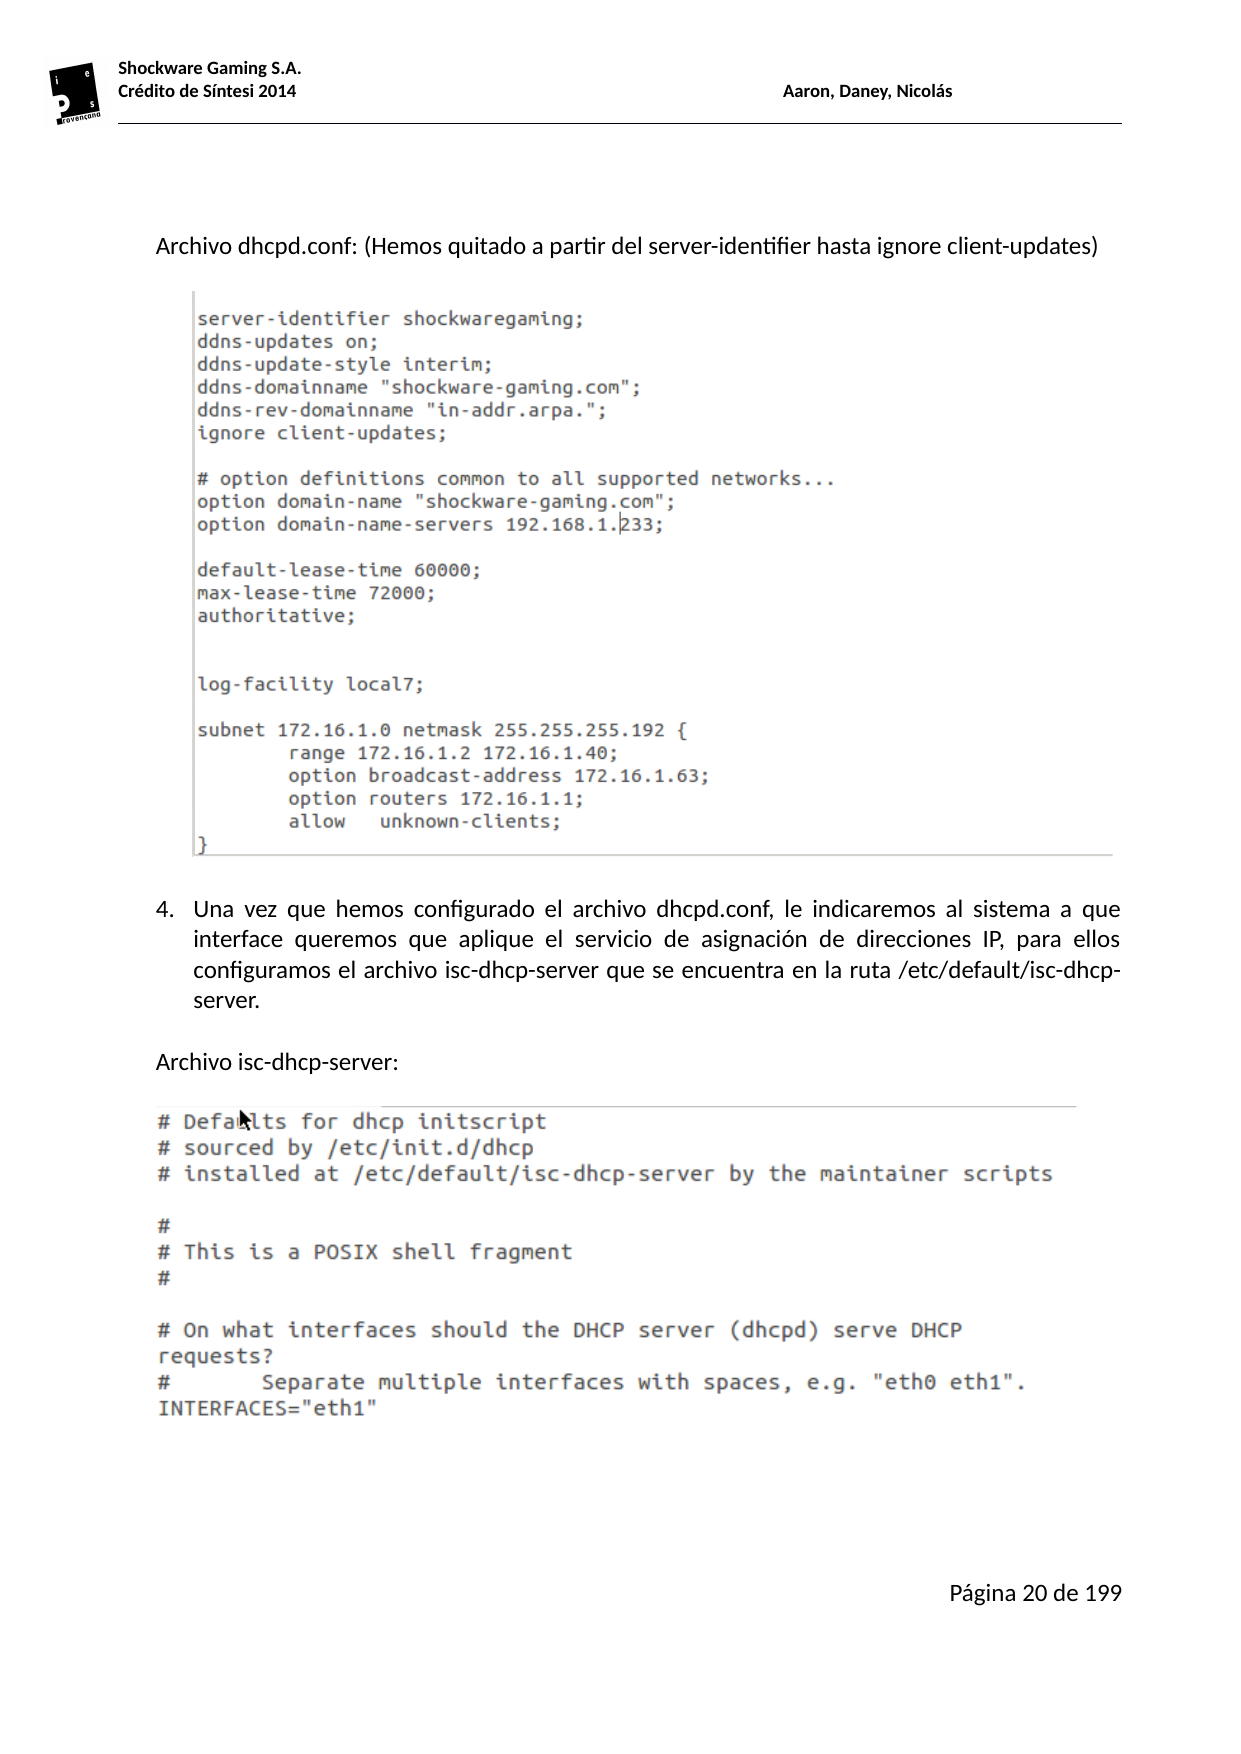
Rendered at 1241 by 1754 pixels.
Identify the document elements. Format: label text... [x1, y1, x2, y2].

picture [43, 56, 110, 130]
picture [192, 291, 1113, 857]
text Archivo isc-dhcp-server: [156, 1046, 1122, 1076]
text Archivo dhcpd.conf: (Hemos quitado a partir del server-identifier hasta ignore client-updates) [118, 230, 1122, 261]
list Una vez que hemos configurado el archivo dhcpd.conf, le indicaremos al sistema a que interface queremos que aplique el servicio de asignación de direcciones IP, para ellos configuramos el archivo isc-dhcp-server que se encuentra en la ruta /etc/default/isc-dhcp-server. [156, 893, 1122, 1015]
picture [155, 1106, 1077, 1433]
